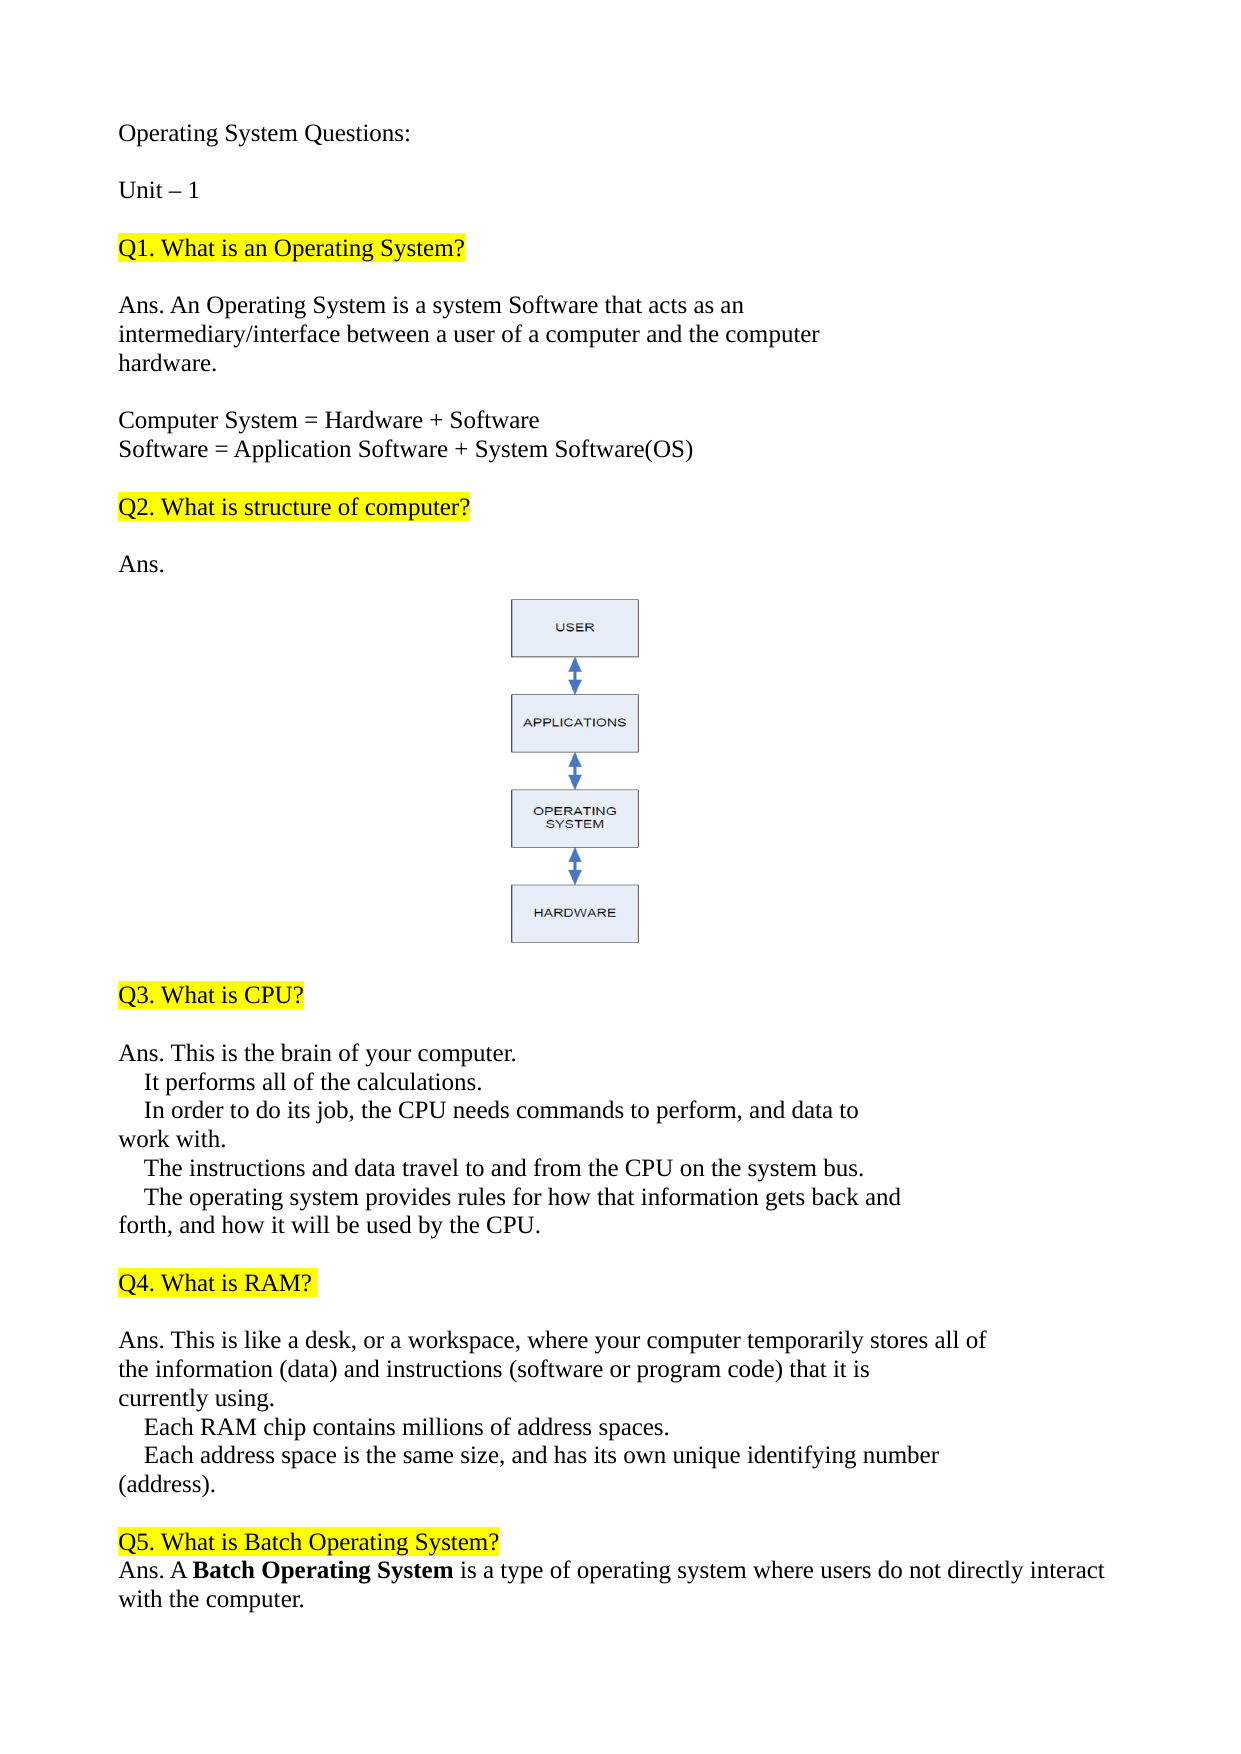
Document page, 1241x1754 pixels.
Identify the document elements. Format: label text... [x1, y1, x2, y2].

text hardware. [118, 348, 1122, 377]
text  The operating system provides rules for how that information gets back and [118, 1182, 1122, 1211]
text Q3. What is CPU? [118, 981, 1122, 1009]
text Ans. An Operating System is a system Software that acts as an [118, 291, 1122, 319]
text Q1. What is an Operating System? [118, 233, 1122, 262]
text Q5. What is Batch Operating System? [118, 1527, 1122, 1556]
text (address). [118, 1469, 1122, 1498]
text work with. [118, 1124, 1122, 1153]
text  The instructions and data travel to and from the CPU on the system bus. [118, 1153, 1122, 1182]
text  In order to do its job, the CPU needs commands to perform, and data to [118, 1096, 1122, 1124]
text  Each address space is the same size, and has its own unique identifying number [118, 1441, 1122, 1469]
text the information (data) and instructions (software or program code) that it is [118, 1354, 1122, 1383]
text Unit – 1 [118, 176, 1122, 204]
text Operating System Questions: [118, 118, 1122, 147]
text Software = Application Software + System Software(OS) [118, 434, 1122, 463]
text Q2. What is structure of computer? [118, 492, 1122, 521]
text Ans. This is like a desk, or a workspace, where your computer temporarily stores all of [118, 1326, 1122, 1354]
text Ans. A Batch Operating System is a type of operating system where users do not directly interact with the computer. [118, 1556, 1122, 1613]
picture [506, 596, 643, 947]
text  It performs all of the calculations. [118, 1067, 1122, 1096]
text Ans. [118, 549, 1122, 578]
text Computer System = Hardware + Software [118, 406, 1122, 434]
text forth, and how it will be used by the CPU. [118, 1211, 1122, 1239]
text Ans. This is the brain of your computer. [118, 1038, 1122, 1067]
text  Each RAM chip contains millions of address spaces. [118, 1412, 1122, 1441]
text intermediary/interface between a user of a computer and the computer [118, 319, 1122, 348]
text currently using. [118, 1383, 1122, 1412]
text Q4. What is RAM? [118, 1268, 1122, 1297]
